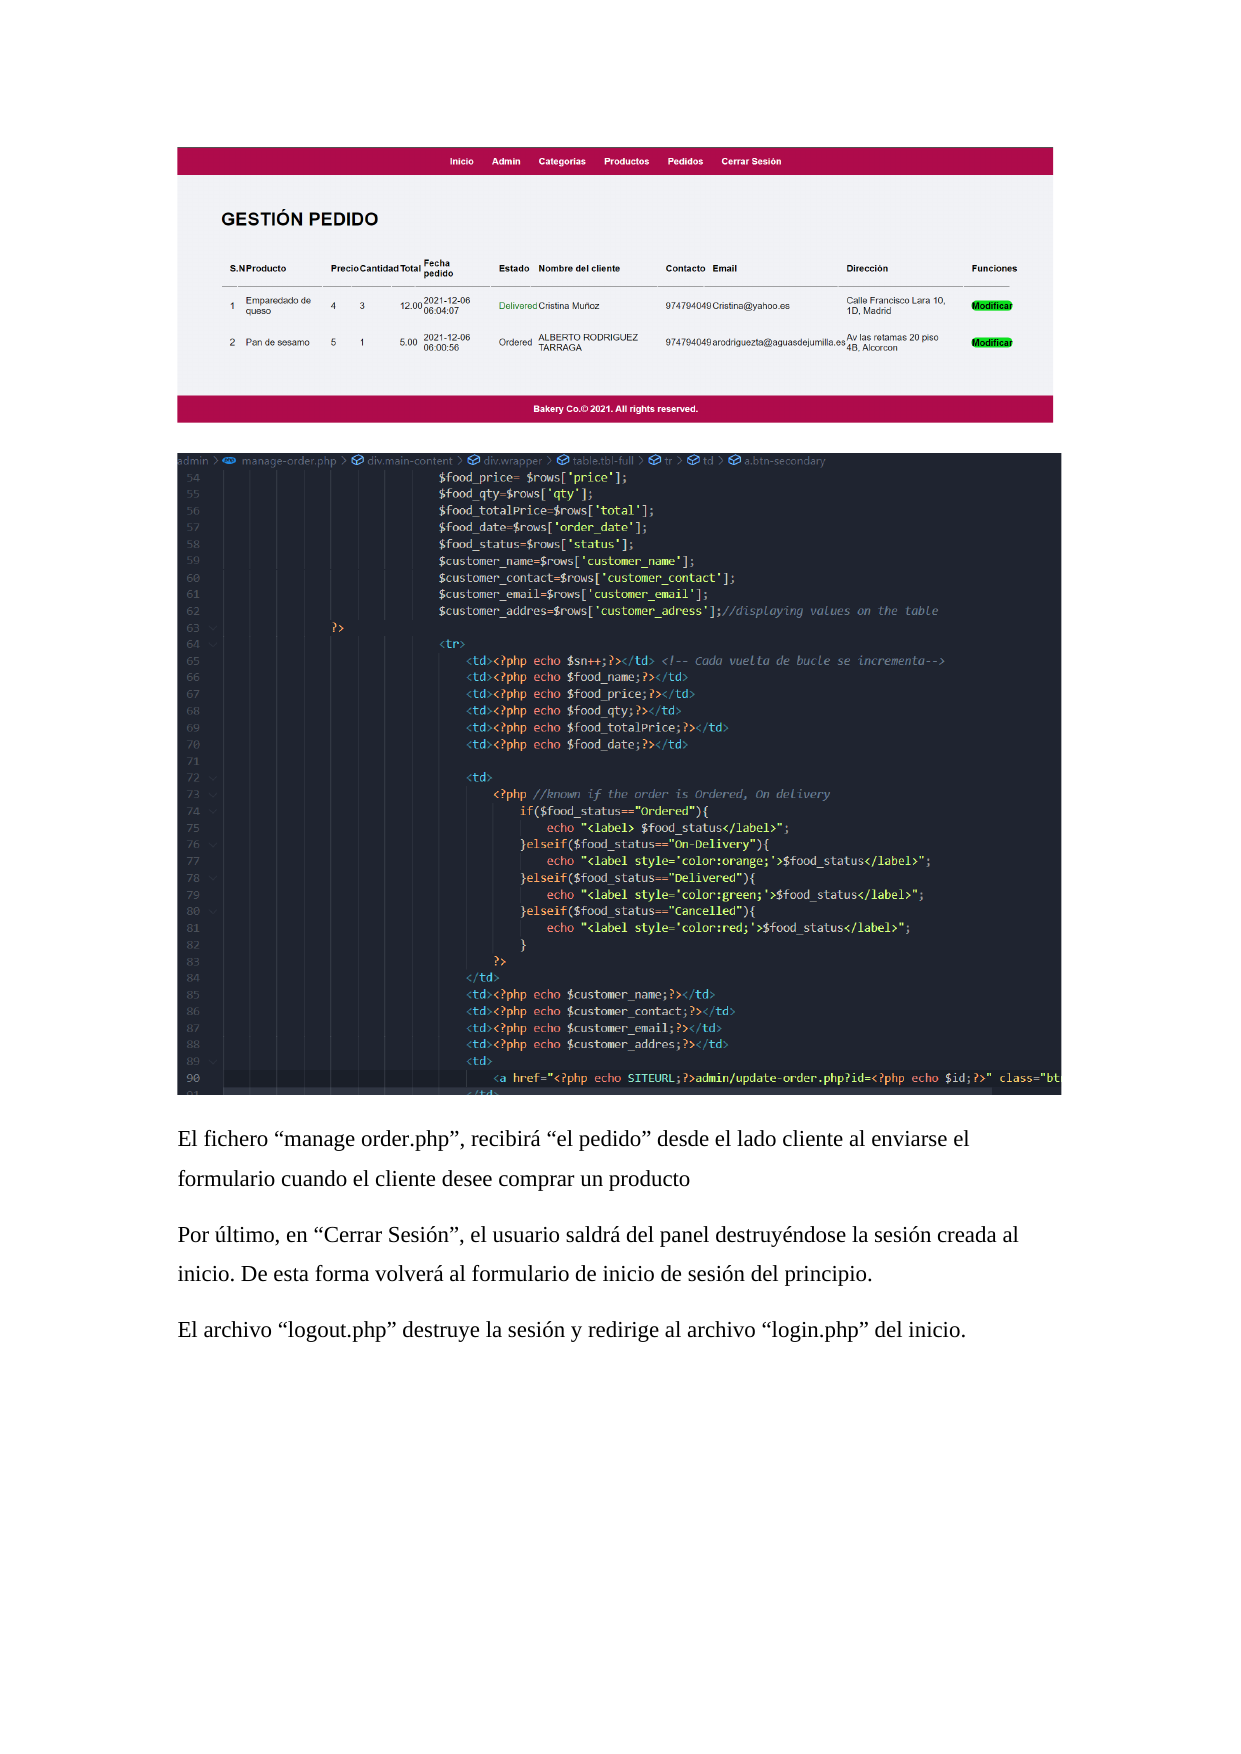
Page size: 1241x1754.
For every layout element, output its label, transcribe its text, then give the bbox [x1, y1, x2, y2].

text Por último, en “Cerrar Sesión”, el usuario saldrá del panel destruyéndose la sesión creada al inicio. De esta forma volverá al formulario de inicio de sesión del principio. [177, 1221, 1063, 1287]
text El fichero “manage order.php”, recibirá “el pedido” desde el lado cliente al enviarse el formulario cuando el cliente desee comprar un producto [177, 1125, 1063, 1191]
text El archivo “logout.php” destruye la sesión y redirige al archivo “login.php” del inicio. [177, 1317, 1063, 1343]
